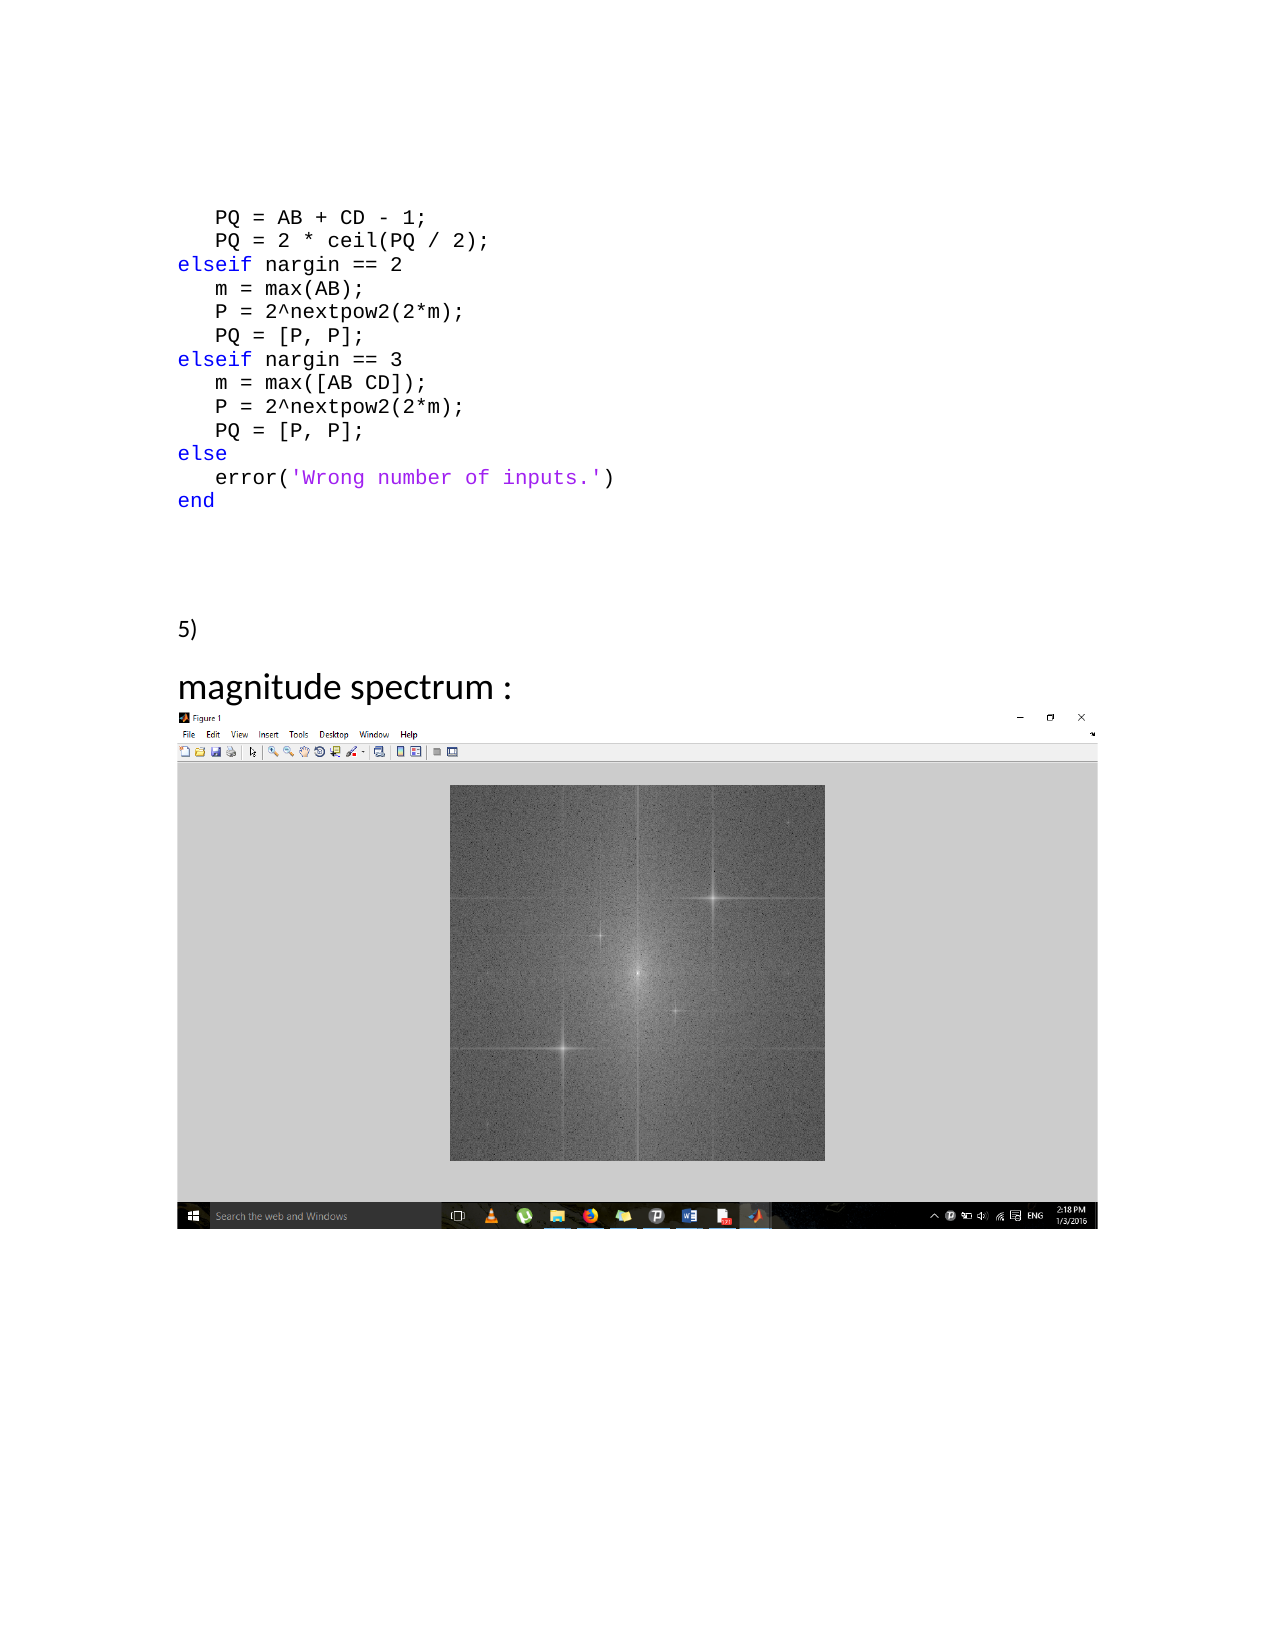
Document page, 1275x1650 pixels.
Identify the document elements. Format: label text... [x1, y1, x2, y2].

text PQ = [P, P]; [177, 325, 1098, 349]
text PQ = 2 * ceil(PQ / 2); [177, 230, 1098, 254]
text PQ = AB + CD - 1; [177, 207, 1098, 230]
text PQ = [P, P]; [177, 419, 1098, 443]
text P = 2^nextpow2(2*m); [177, 301, 1098, 325]
text P = 2^nextpow2(2*m); [177, 396, 1098, 419]
text elseif nargin == 2 [177, 254, 1098, 278]
text m = max([AB CD]); [177, 372, 1098, 396]
text end [177, 491, 1098, 514]
text elseif nargin == 3 [177, 349, 1098, 372]
text error('Wrong number of inputs.') [177, 467, 1098, 491]
text else [177, 443, 1098, 467]
text m = max(AB); [177, 278, 1098, 301]
picture [177, 711, 1098, 1229]
text 5) [177, 613, 1098, 644]
text magnitude spectrum : [177, 663, 1098, 711]
